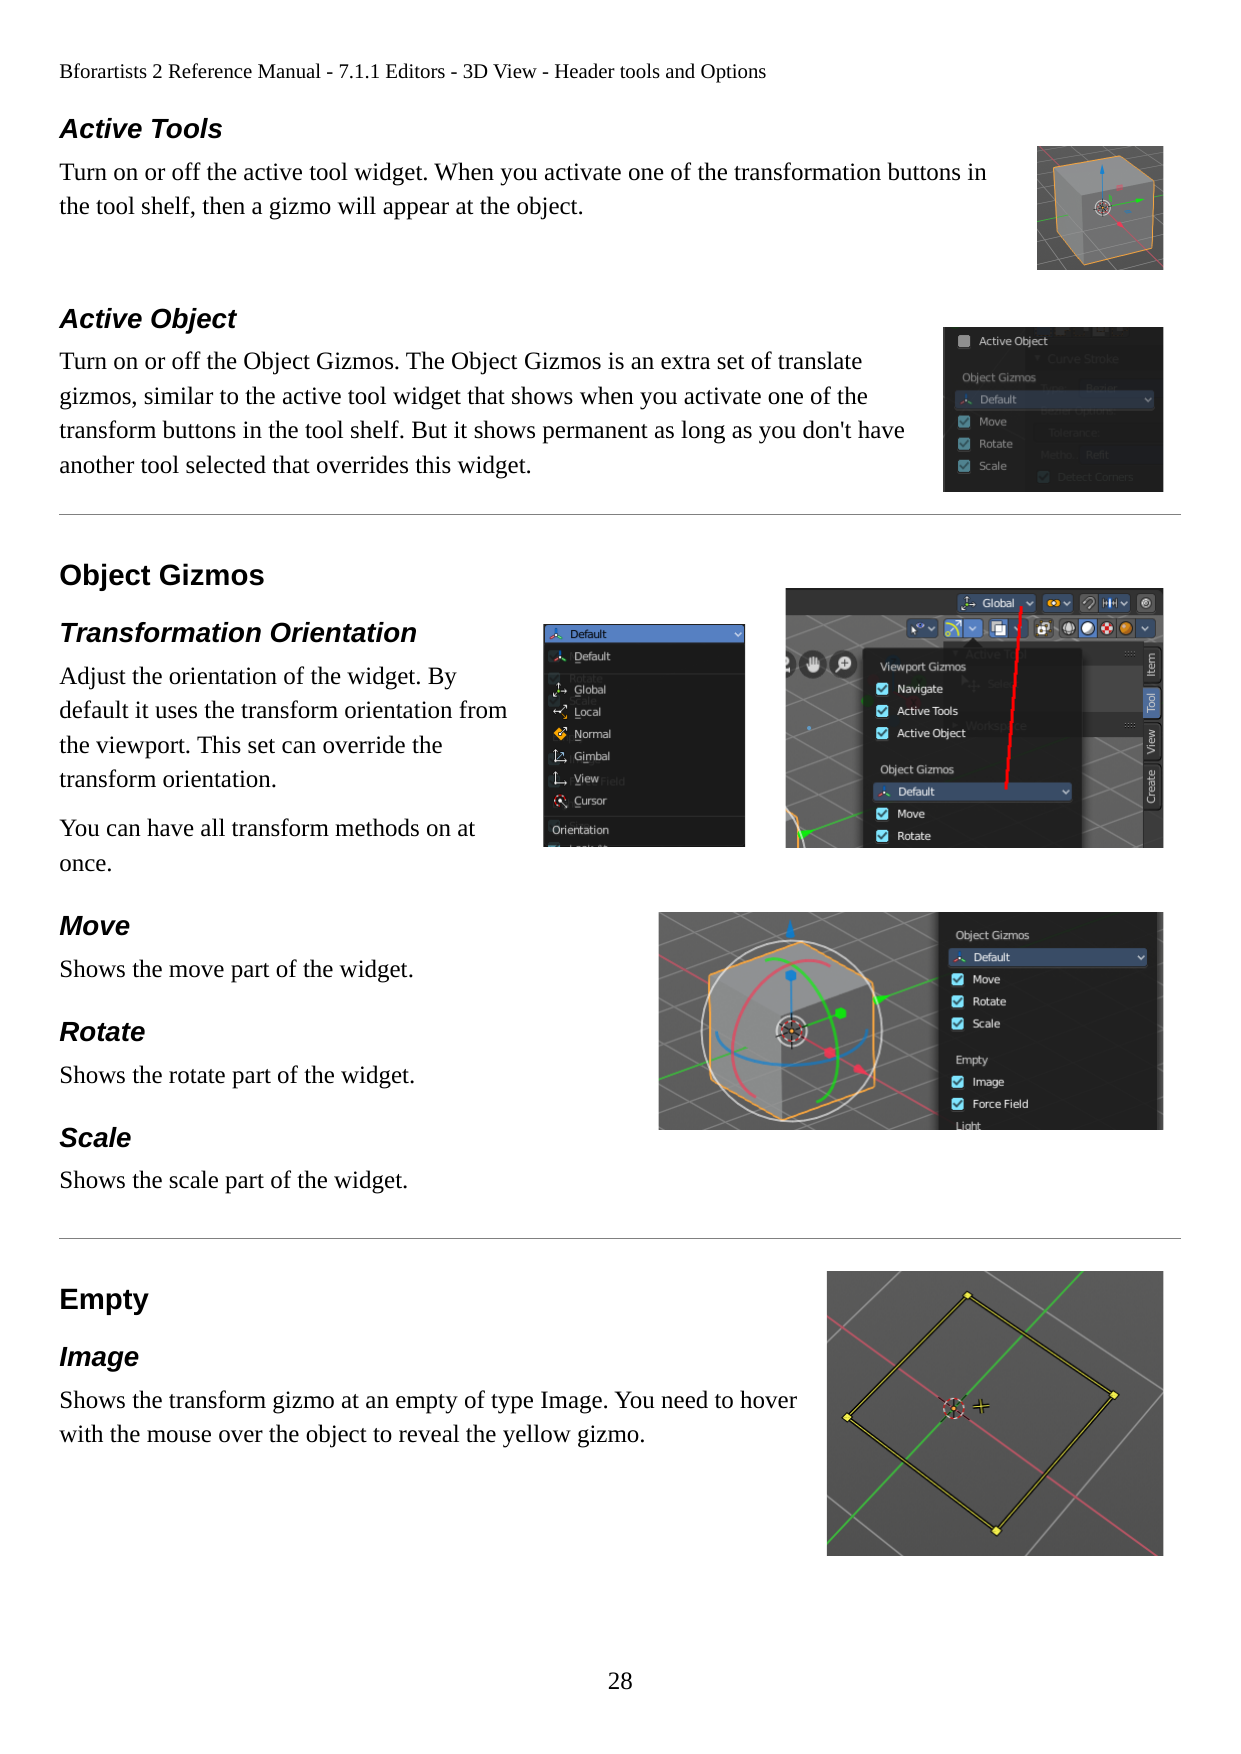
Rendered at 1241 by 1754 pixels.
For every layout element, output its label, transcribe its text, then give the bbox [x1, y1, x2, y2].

subtitle Move [59, 909, 1181, 941]
picture [1037, 146, 1164, 270]
text Shows the move part of the widget. [59, 954, 658, 982]
text Adjust the orientation of the widget. By default it uses the transform orientation from the viewport. This set can override the transform orientation. [59, 661, 543, 793]
subtitle [1164, 1282, 1181, 1316]
text Shows the transform gizmo at an empty of type Image. You need to hover with the mouse over the object to reveal the yellow gizmo. [59, 1385, 826, 1448]
text [746, 661, 785, 793]
text Shows the scale part of the widget. [59, 1166, 1181, 1194]
subtitle Active Tools [59, 113, 1181, 144]
text Turn on or off the Object Gizmos. The Object Gizmos is an extra set of translate gizmos, similar to the active tool widget that shows when you activate one of the transform buttons in the tool shelf. But it shows permanent as long as you don't have another tool selected that overrides this widget. [59, 346, 943, 479]
picture [658, 912, 1164, 1130]
subtitle Scale [59, 1121, 1181, 1153]
picture [785, 588, 1164, 848]
subtitle Active Object [59, 302, 1181, 334]
picture [543, 624, 746, 847]
subtitle Image [59, 1341, 826, 1372]
picture [943, 327, 1164, 492]
subtitle Object Gizmos [59, 558, 1181, 591]
picture [826, 1271, 1164, 1556]
text You can have all transform methods on at once. [59, 813, 1181, 877]
text Shows the rotate part of the widget. [59, 1060, 658, 1088]
subtitle [1164, 616, 1181, 648]
subtitle [1164, 1015, 1181, 1047]
subtitle [1164, 1341, 1181, 1372]
subtitle Transformation Orientation [59, 616, 785, 648]
text Turn on or off the active tool widget. When you activate one of the transformation buttons in the tool shelf, then a gizmo will appear at the object. [59, 157, 1037, 220]
subtitle Empty [59, 1282, 826, 1316]
subtitle Rotate [59, 1015, 658, 1047]
